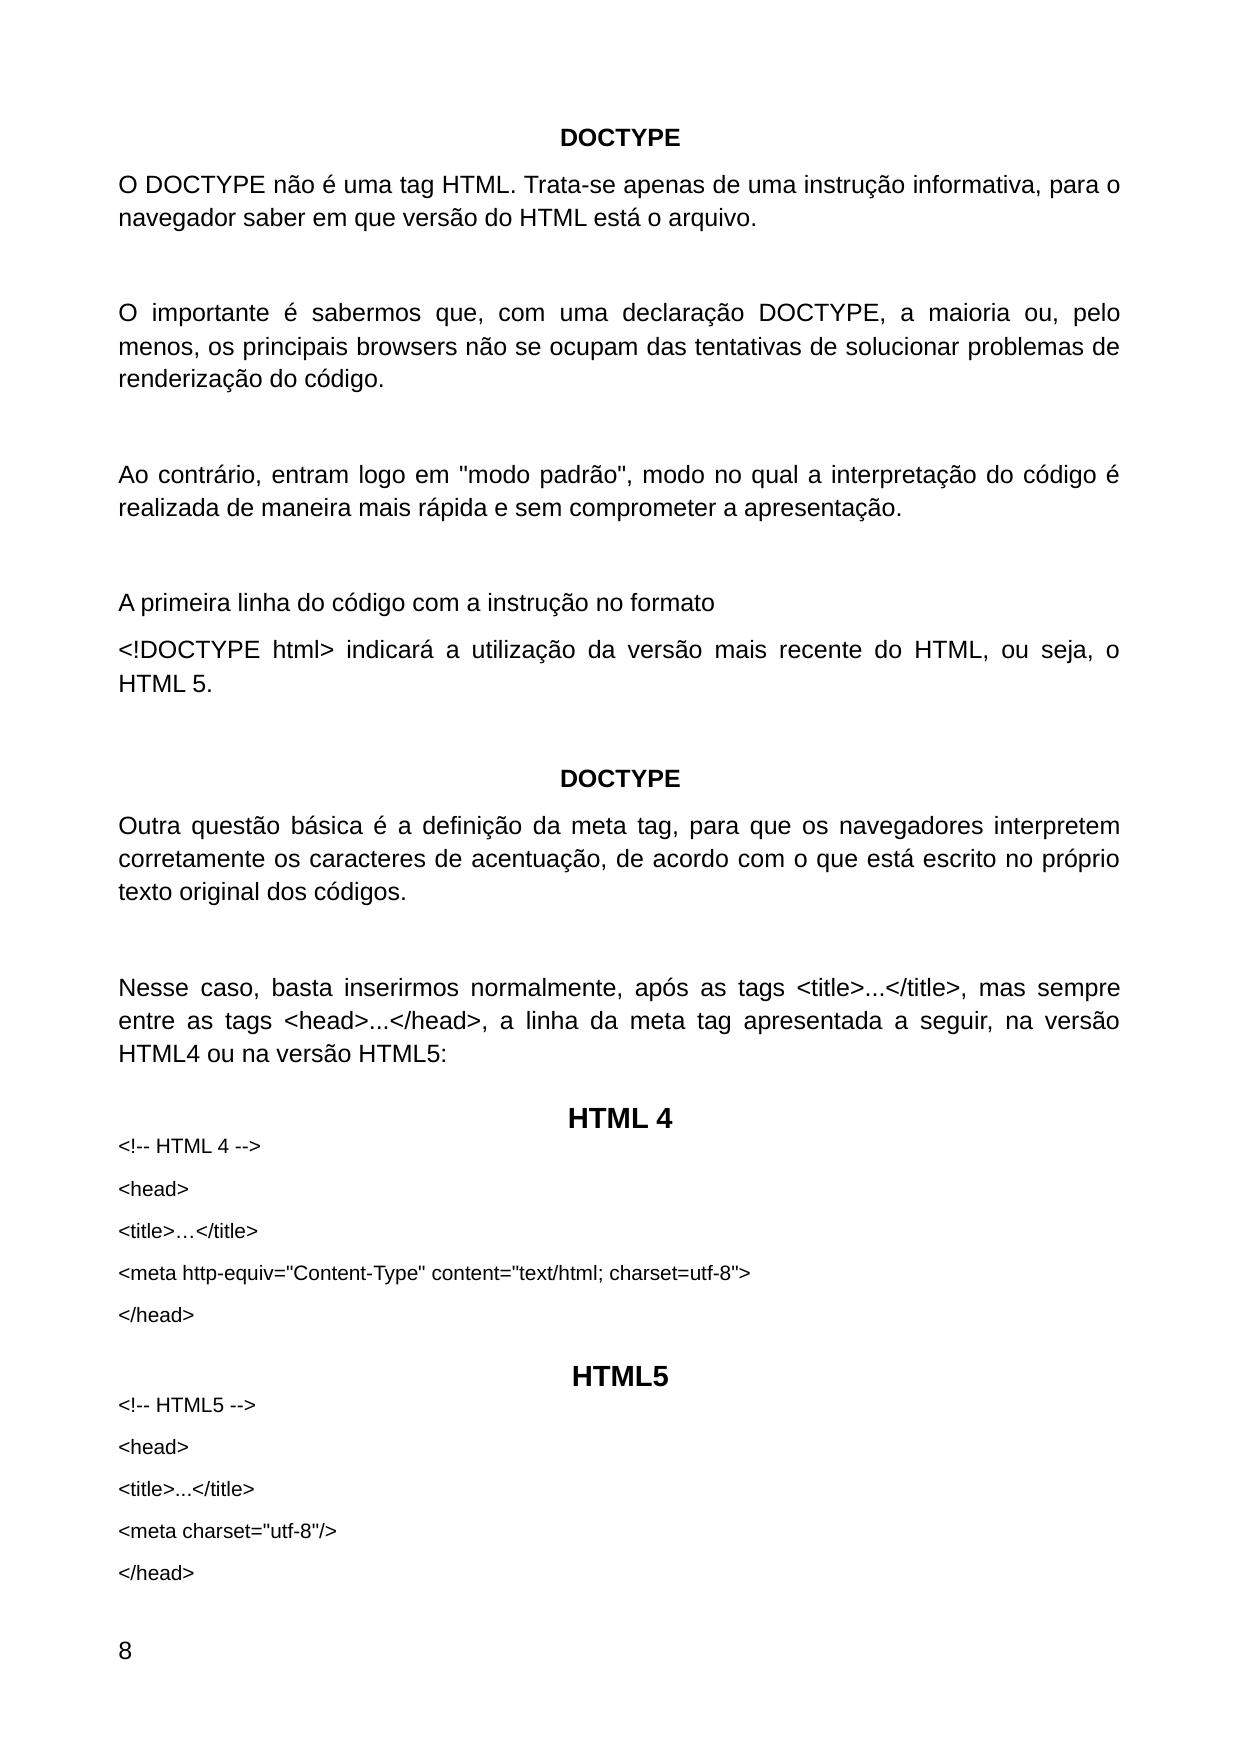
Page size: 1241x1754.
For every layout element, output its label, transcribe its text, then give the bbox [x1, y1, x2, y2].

text <!-- HTML5 --> [118, 1393, 1122, 1417]
text Ao contrário, entram logo em "modo padrão", modo no qual a interpretação do código é realizada de maneira mais rápida e sem comprometer a apresentação. [118, 460, 1122, 521]
text A primeira linha do código com a instrução no formato [118, 588, 1122, 617]
text </head> [118, 1561, 1122, 1585]
text <title>…</title> [118, 1218, 1122, 1242]
text <head> [118, 1176, 1122, 1200]
text DOCTYPE [118, 123, 1122, 151]
text <head> [118, 1435, 1122, 1459]
text <meta charset="utf-8"/> [118, 1519, 1122, 1543]
text Outra questão básica é a definição da meta tag, para que os navegadores interpretem corretamente os caracteres de acentuação, de acordo com o que está escrito no próprio texto original dos códigos. [118, 811, 1122, 906]
subtitle HTML5 [118, 1359, 1122, 1393]
text <title>...</title> [118, 1477, 1122, 1501]
text O DOCTYPE não é uma tag HTML. Trata-se apenas de uma instrução informativa, para o navegador saber em que versão do HTML está o arquivo. [118, 170, 1122, 232]
text <meta http-equiv="Content-Type" content="text/html; charset=utf-8"> [118, 1261, 1122, 1284]
text <!-- HTML 4 --> [118, 1134, 1122, 1158]
text </head> [118, 1303, 1122, 1327]
text DOCTYPE [118, 764, 1122, 792]
text <!DOCTYPE html> indicará a utilização da versão mais recente do HTML, ou seja, o HTML 5. [118, 636, 1122, 697]
text O importante é sabermos que, com uma declaração DOCTYPE, a maioria ou, pelo menos, os principais browsers não se ocupam das tentativas de solucionar problemas de renderização do código. [118, 298, 1122, 393]
text Nesse caso, basta inserirmos normalmente, após as tags <title>...</title>, mas sempre entre as tags <head>...</head>, a linha da meta tag apresentada a seguir, na versão HTML4 ou na versão HTML5: [118, 973, 1122, 1067]
subtitle HTML 4 [118, 1101, 1122, 1134]
